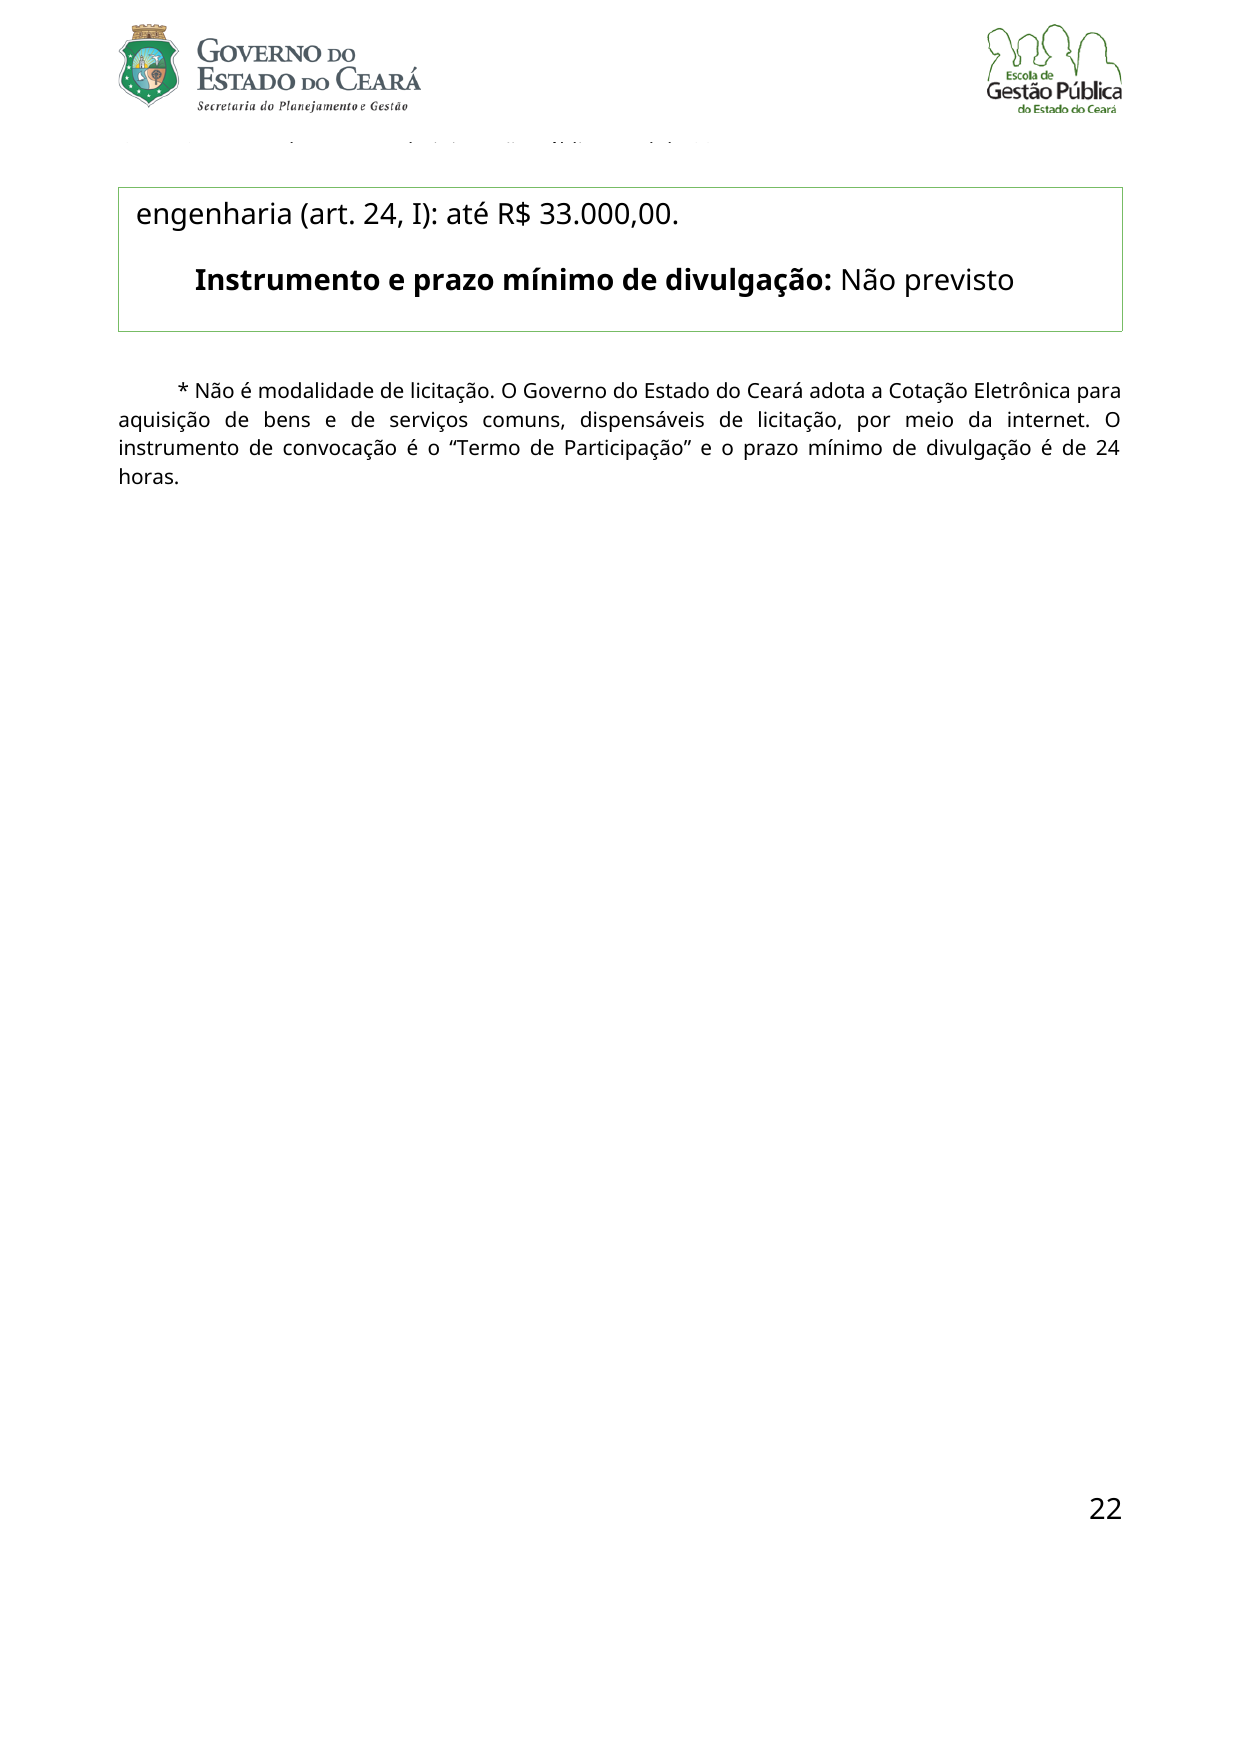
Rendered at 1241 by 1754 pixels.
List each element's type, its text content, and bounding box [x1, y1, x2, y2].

text * Não é modalidade de licitação. O Governo do Estado do Ceará adota a Cotação Eletrônica para aquisição de bens e de serviços comuns, dispensáveis de licitação, por meio da internet. O instrumento de convocação é o “Termo de Participação” e o prazo mínimo de divulgação é de 24 horas. [118, 377, 1122, 490]
picture [118, 24, 1122, 113]
table_cell engenharia (art. 24, I): até R$ 33.000,00. Instrumento e prazo mínimo de divulgação: Não previsto [119, 188, 1122, 331]
